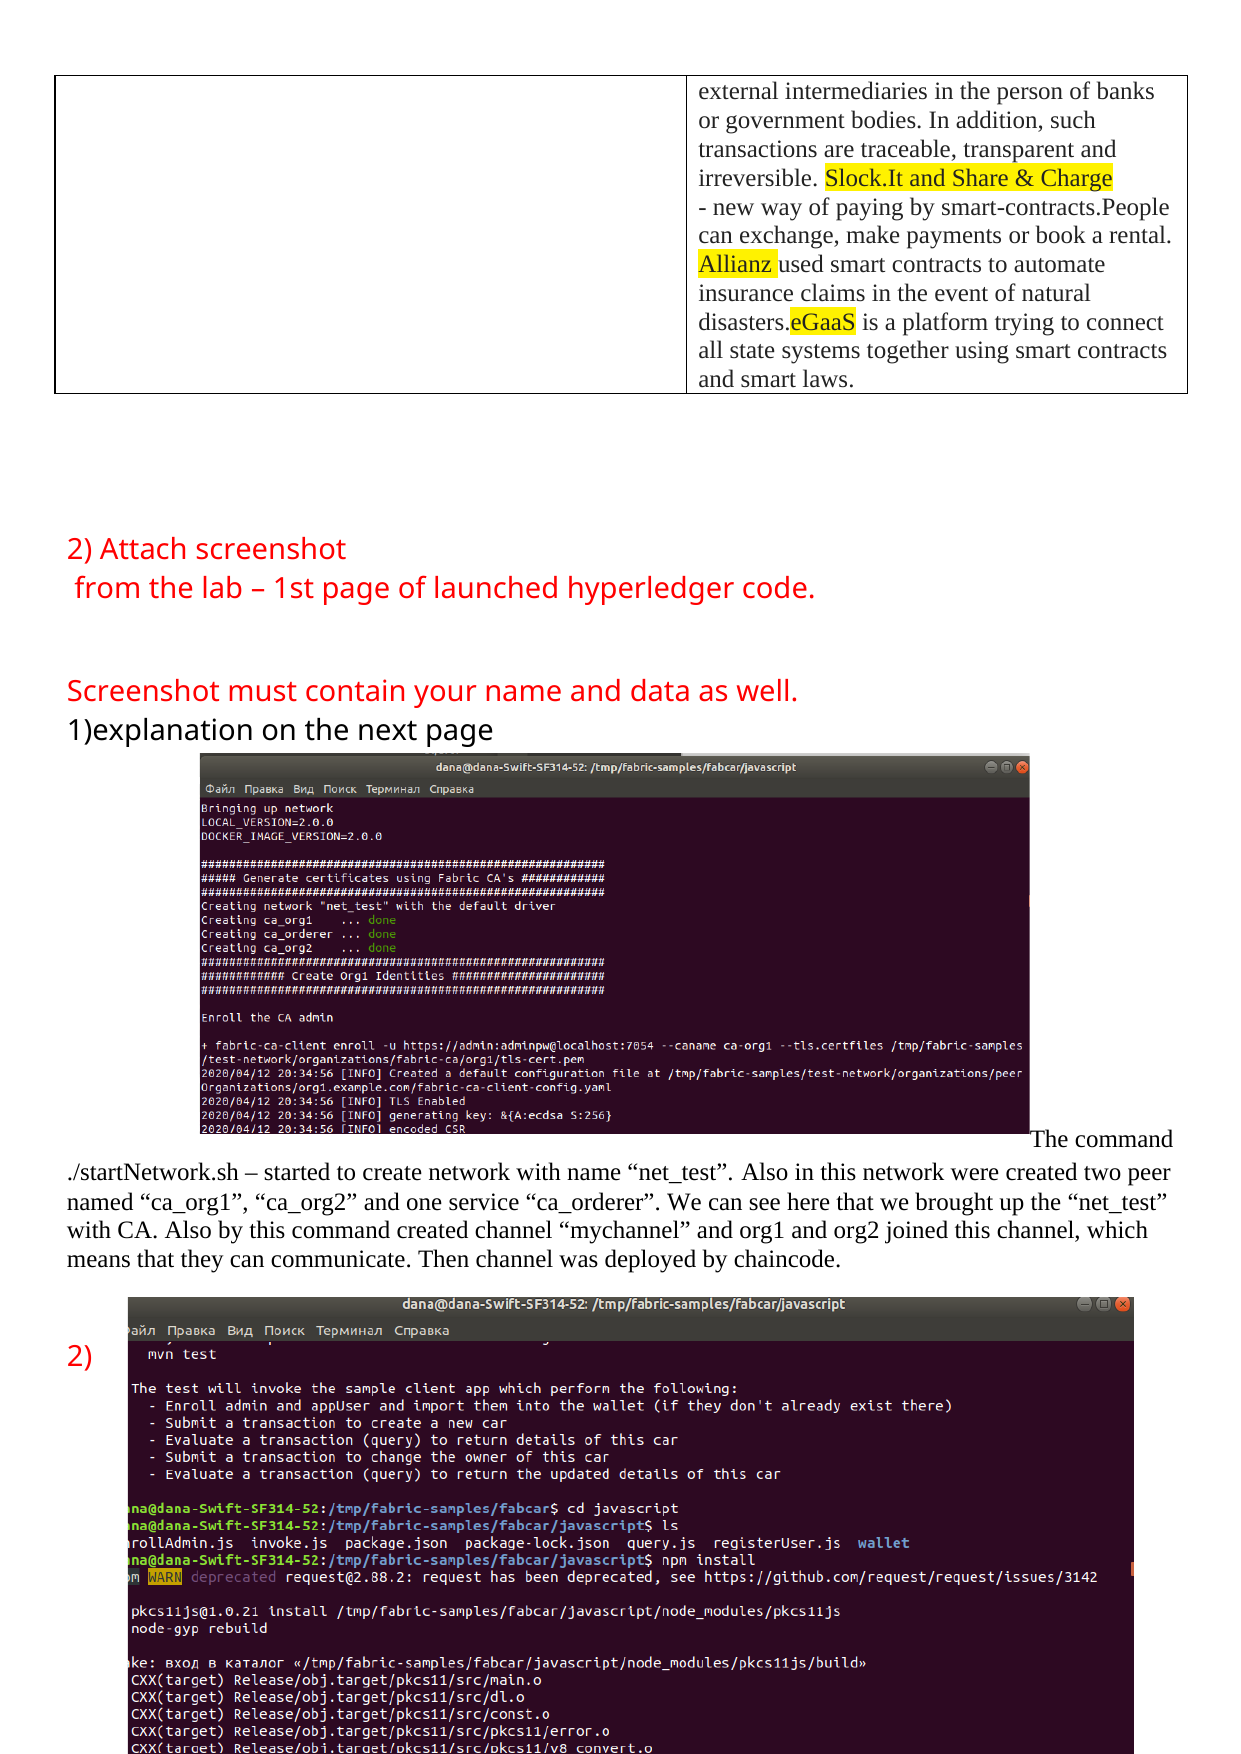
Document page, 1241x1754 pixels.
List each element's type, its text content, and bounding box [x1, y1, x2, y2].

table_cell [56, 76, 686, 393]
table_cell external intermediaries in the person of banks or government bodies. In addition, such transactions are traceable, transparent and irreversible. Slock.It and Share & Charge - new way of paying by smart-contracts.People can exchange, make payments or book a rental. Allianz used smart contracts to automate insurance claims in the event of natural disasters.eGaaS is a platform trying to connect all state systems together using smart contracts and smart laws. [687, 76, 1187, 393]
text Screenshot must contain your name and data as well. [67, 670, 1178, 709]
text The command ./startNetwork.sh – started to create network with name “net_test”. Also in this network were created two peer named “ca_org1”, “ca_org2” and one service “ca_orderer”. We can see here that we brought up the “net_test” with CA. Also by this command created channel “mychannel” and org1 and org2 joined this channel, which means that they can communicate. Then channel was deployed by chaincode. [67, 1124, 1178, 1273]
text 2) Attach screenshot [67, 528, 1178, 568]
text from the lab – 1st page of launched hyperledger code. [67, 568, 1178, 607]
text 2) [67, 1335, 559, 1375]
text 1)explanation on the next page [67, 709, 1178, 749]
text [1134, 1335, 1178, 1375]
picture [559, 1297, 1134, 1754]
picture [529, 753, 1030, 1134]
